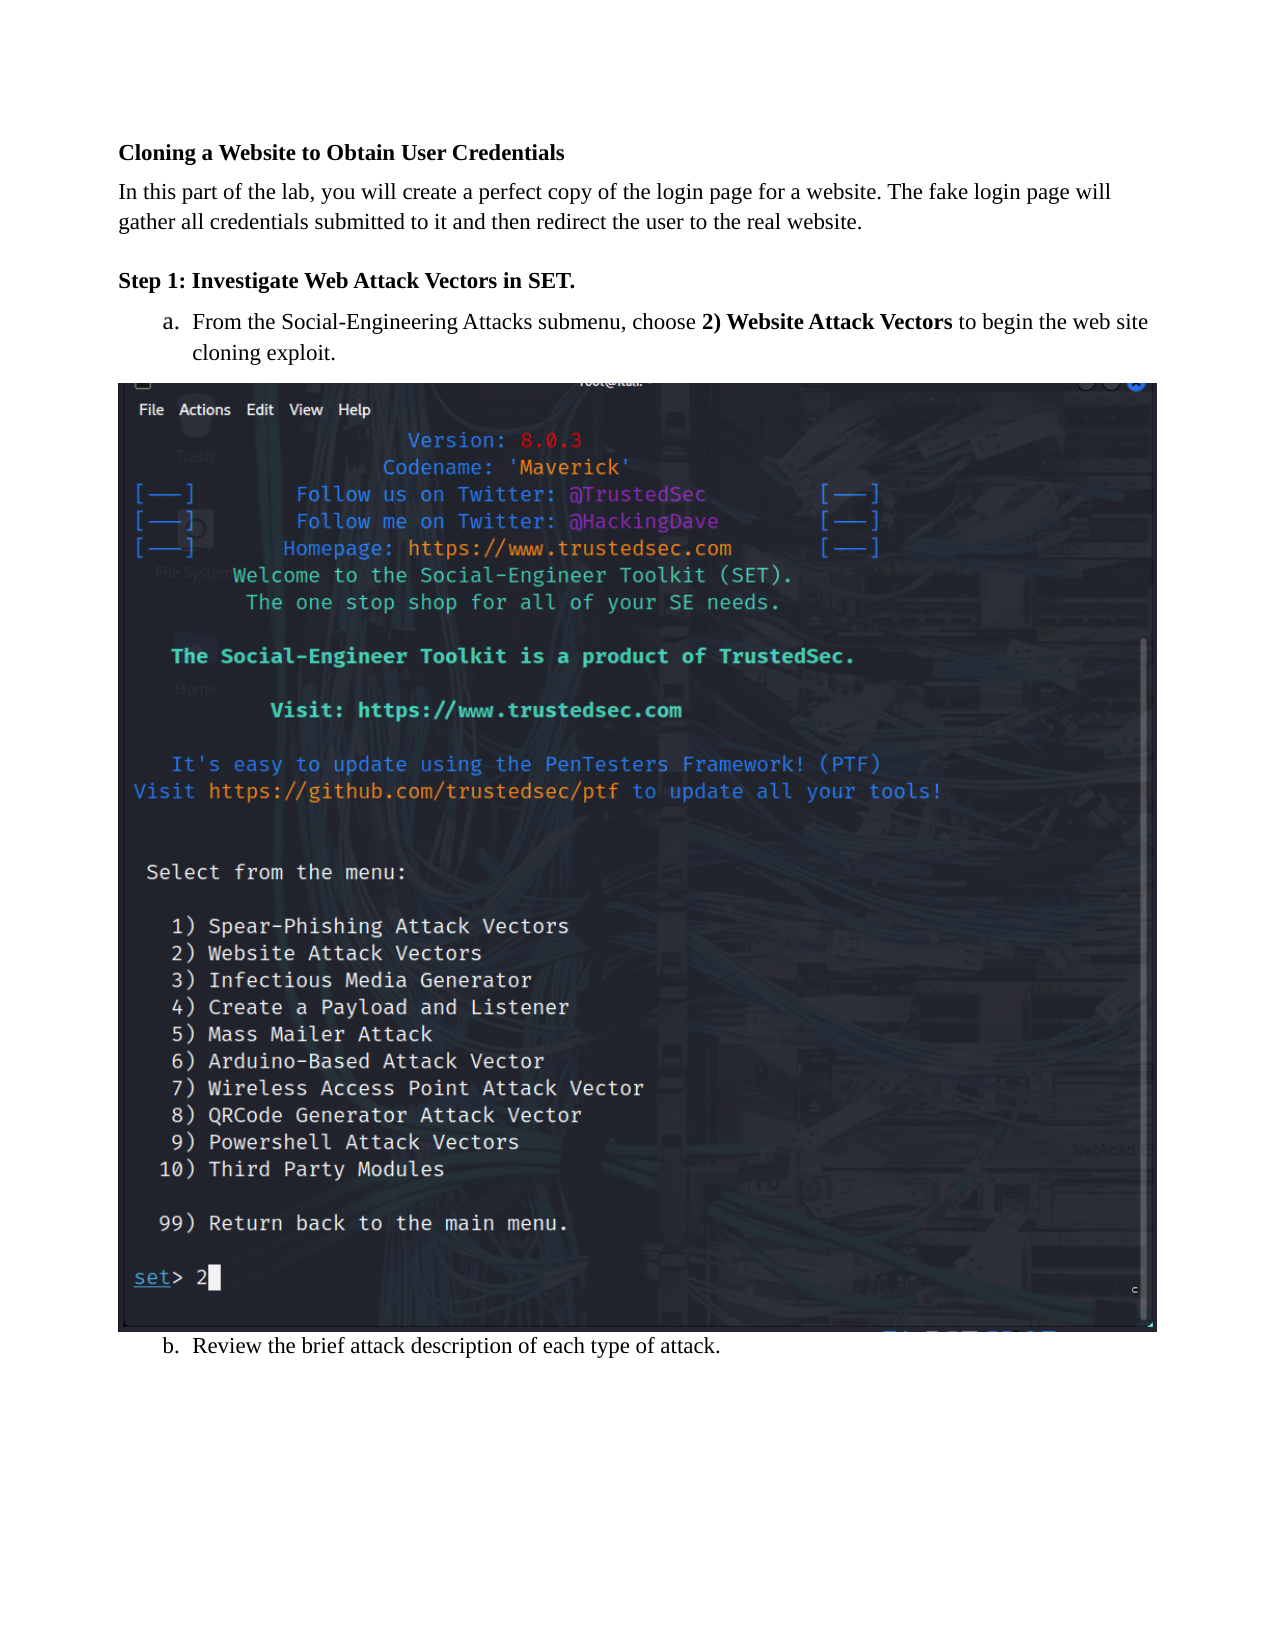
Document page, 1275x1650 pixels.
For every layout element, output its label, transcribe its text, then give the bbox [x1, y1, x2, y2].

text In this part of the lab, you will create a perfect copy of the login page for a website. The fake login page will gather all credentials submitted to it and then redirect the user to the real website. [118, 178, 1157, 234]
list From the Social-Engineering Attacks submenu, choose 2) Website Attack Vectors to begin the web site cloning exploit. [162, 306, 1157, 365]
subtitle Step 1: Investigate Web Attack Vectors in SET. [118, 267, 1157, 294]
list Review the brief attack description of each type of attack. [162, 1332, 1157, 1358]
subtitle Cloning a Website to Obtain User Credentials [118, 139, 1157, 165]
picture [118, 383, 1157, 1332]
